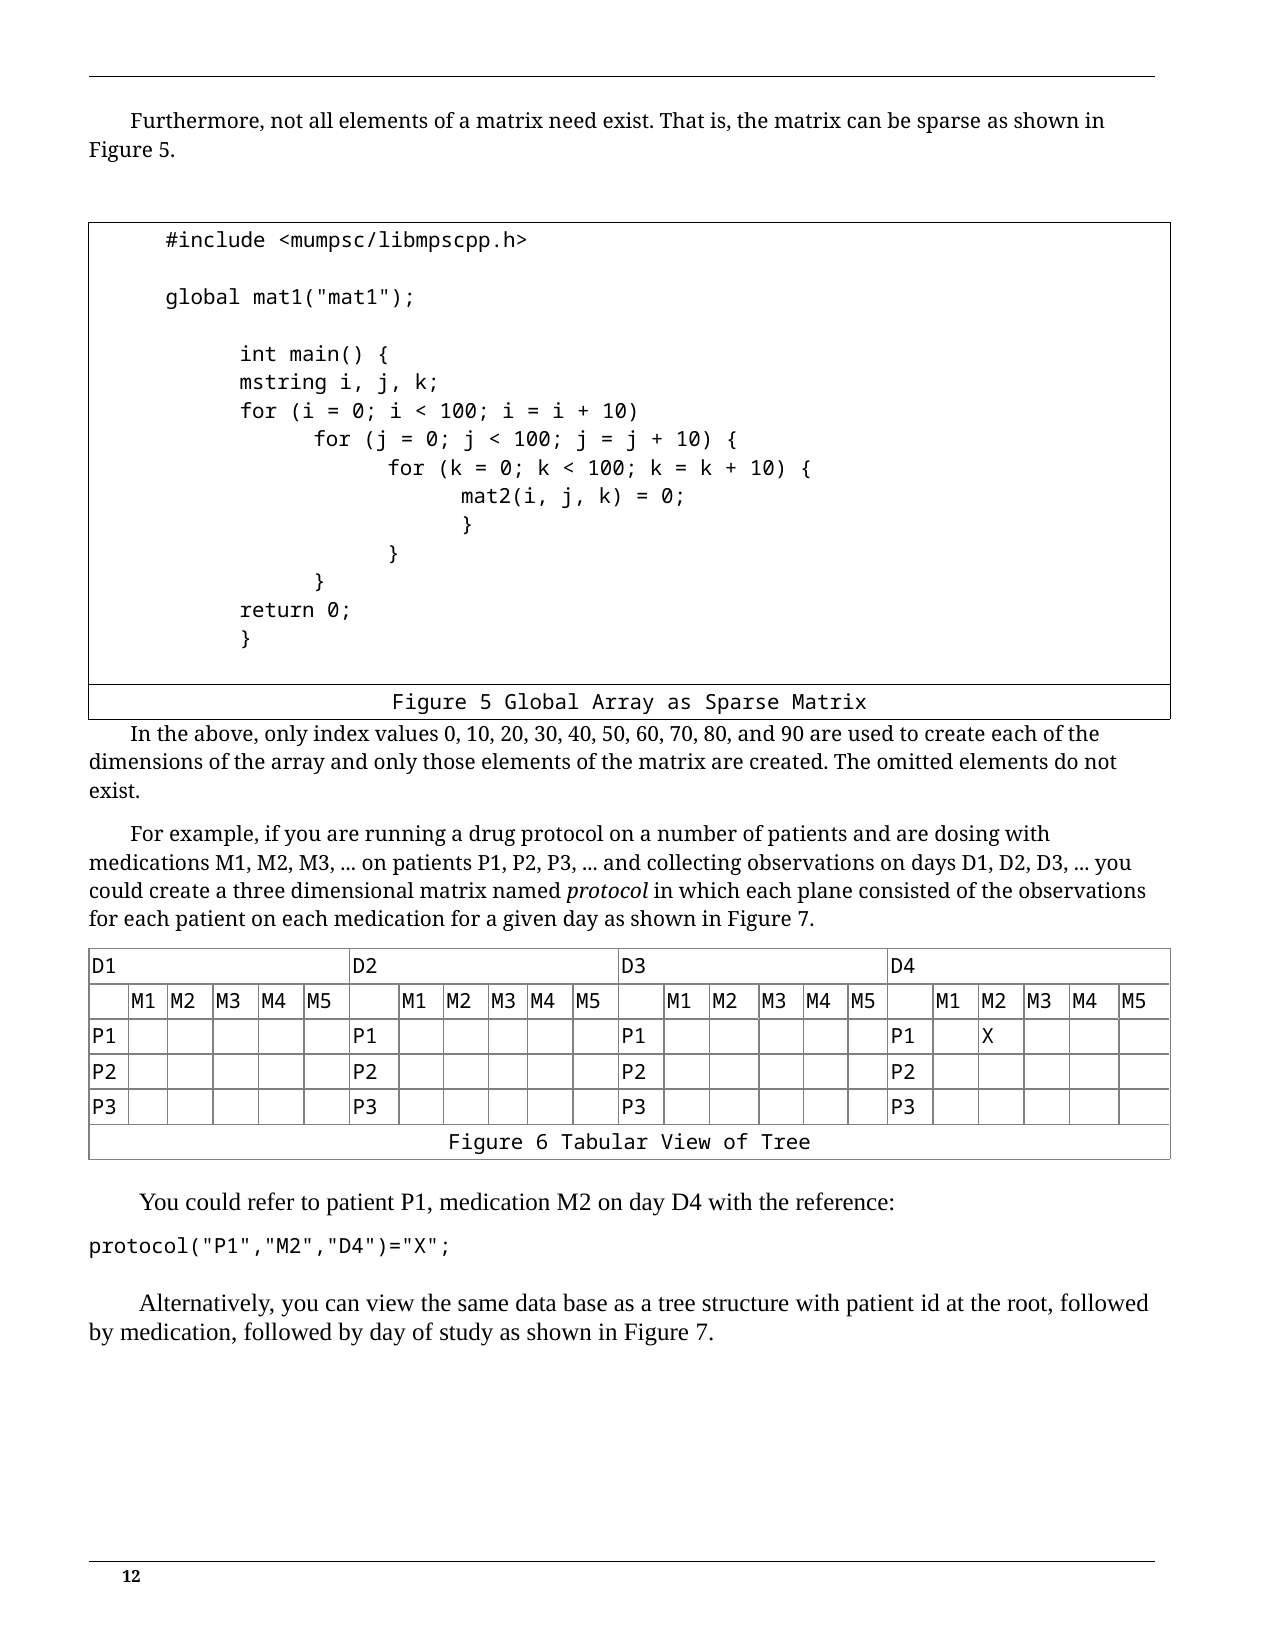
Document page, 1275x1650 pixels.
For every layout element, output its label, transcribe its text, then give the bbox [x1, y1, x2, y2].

table_cell [804, 1090, 847, 1123]
table_cell [400, 1020, 443, 1053]
table_cell [849, 1090, 887, 1123]
table_cell [305, 1020, 349, 1053]
table_cell [350, 985, 398, 1018]
table_cell M4 [259, 985, 303, 1018]
table_cell [1120, 1018, 1170, 1053]
table_cell [214, 1020, 258, 1053]
table_header D3 [619, 949, 887, 983]
table_cell [849, 1020, 887, 1053]
table_cell P3 [888, 1090, 932, 1123]
table_cell [804, 1055, 847, 1088]
table_cell M4 [1070, 985, 1118, 1018]
table_cell [259, 1020, 303, 1053]
table_cell M5 [574, 985, 618, 1018]
table_cell [574, 1055, 618, 1088]
table_cell M2 [710, 985, 758, 1018]
table_cell P1 [888, 1020, 932, 1053]
table_header D4 [888, 949, 1170, 983]
table_cell P2 [619, 1055, 663, 1088]
table_header D2 [350, 949, 618, 983]
table_cell M1 [400, 985, 443, 1018]
table_cell M5 [1120, 983, 1170, 1018]
table_cell [710, 1055, 758, 1088]
table_cell P3 [90, 1090, 128, 1123]
table_cell [1070, 1055, 1118, 1088]
table_cell P1 [619, 1020, 663, 1053]
table_cell [400, 1055, 443, 1088]
table_cell [259, 1055, 303, 1088]
table_cell P2 [90, 1055, 128, 1088]
text For example, if you are running a drug protocol on a number of patients and are dosing with medications M1, M2, M3, ... on patients P1, P2, P3, ... and collecting observations on days D1, D2, D3, ... you could create a three dimensional matrix named protocol in which each plane consisted of the observations for each patient on each medication for a given day as shown in Figure 7. [88, 819, 1170, 933]
table_cell [129, 1090, 167, 1123]
table_cell [168, 1020, 212, 1053]
table_cell [489, 1055, 527, 1088]
table_cell [528, 1020, 572, 1053]
table_cell P2 [350, 1055, 398, 1088]
table_cell [1025, 1090, 1069, 1123]
table_cell P3 [619, 1090, 663, 1123]
text Alternatively, you can view the same data base as a tree structure with patient id at the root, followed by medication, followed by day of study as shown in Figure 7. [88, 1288, 1170, 1346]
table_cell [214, 1055, 258, 1088]
table_cell [934, 1055, 978, 1088]
table_header D1 [90, 949, 349, 983]
table_cell [168, 1055, 212, 1088]
table_cell [619, 985, 663, 1018]
table_cell [214, 1090, 258, 1123]
table_cell [129, 1055, 167, 1088]
table_cell [979, 1055, 1023, 1088]
table_cell P1 [90, 1020, 128, 1053]
table_cell [305, 1090, 349, 1123]
table_cell M4 [528, 985, 572, 1018]
table_cell M5 [305, 985, 349, 1018]
table_cell [489, 1090, 527, 1123]
table_cell [1120, 1088, 1170, 1123]
table_cell Figure 5 Global Array as Sparse Matrix [89, 685, 1170, 719]
table_cell [400, 1090, 443, 1123]
table_cell M3 [214, 985, 258, 1018]
table_cell P2 [888, 1055, 932, 1088]
table_cell [760, 1090, 803, 1123]
table_cell [574, 1020, 618, 1053]
table_cell P1 [350, 1020, 398, 1053]
table_cell M4 [804, 985, 847, 1018]
table_cell M2 [168, 985, 212, 1018]
table_header #include <mumpsc/libmpscpp.h> global mat1("mat1"); int main() { mstring i, j, k; for (i = 0; i < 100; i = i + 10) for (j = 0; j < 100; j = j + 10) { for (k = 0; k < 100; k = k + 10) { mat2(i, j, k) = 0; } } } return 0; } [89, 223, 1170, 684]
table_cell [934, 1090, 978, 1123]
text In the above, only index values 0, 10, 20, 30, 40, 50, 60, 70, 80, and 90 are used to create each of the dimensions of the array and only those elements of the matrix are created. The omitted elements do not exist. [88, 720, 1170, 804]
table_cell [934, 1020, 978, 1053]
table_cell [90, 985, 128, 1018]
table_cell [665, 1090, 709, 1123]
table_cell [1070, 1090, 1118, 1123]
table_cell [710, 1090, 758, 1123]
table_cell [979, 1090, 1023, 1123]
table_cell [168, 1090, 212, 1123]
table_cell [849, 1055, 887, 1088]
text Furthermore, not all elements of a matrix need exist. That is, the matrix can be sparse as shown in Figure 5. [88, 107, 1170, 163]
table_cell [665, 1020, 709, 1053]
table_cell [760, 1055, 803, 1088]
table_cell [444, 1090, 488, 1123]
table_cell [259, 1090, 303, 1123]
table_cell M2 [444, 985, 488, 1018]
table_cell [129, 1020, 167, 1053]
table_cell Figure 6 Tabular View of Tree [90, 1124, 1170, 1158]
text protocol("P1","M2","D4")="X"; [88, 1231, 1170, 1259]
table_cell [1025, 1055, 1069, 1088]
table_cell [574, 1090, 618, 1123]
table_cell [1025, 1020, 1069, 1053]
table_cell [665, 1055, 709, 1088]
table_cell [444, 1055, 488, 1088]
table_cell [1070, 1020, 1118, 1053]
table_cell M3 [760, 985, 803, 1018]
table_cell X [979, 1020, 1023, 1053]
table_cell M2 [979, 985, 1023, 1018]
table_cell [804, 1020, 847, 1053]
table_cell [528, 1090, 572, 1123]
table_cell [489, 1020, 527, 1053]
table_cell M3 [489, 985, 527, 1018]
table_cell [888, 985, 932, 1018]
table_cell M1 [129, 985, 167, 1018]
table_cell [444, 1020, 488, 1053]
table_cell [710, 1020, 758, 1053]
table_cell [760, 1020, 803, 1053]
table_cell P3 [350, 1090, 398, 1123]
table_cell M1 [934, 985, 978, 1018]
table_cell [305, 1055, 349, 1088]
table_cell M3 [1025, 985, 1069, 1018]
table_cell [1120, 1053, 1170, 1088]
table_cell M1 [665, 985, 709, 1018]
table_cell M5 [849, 985, 887, 1018]
text You could refer to patient P1, medication M2 on day D4 with the reference: [88, 1187, 1170, 1216]
table_cell [528, 1055, 572, 1088]
